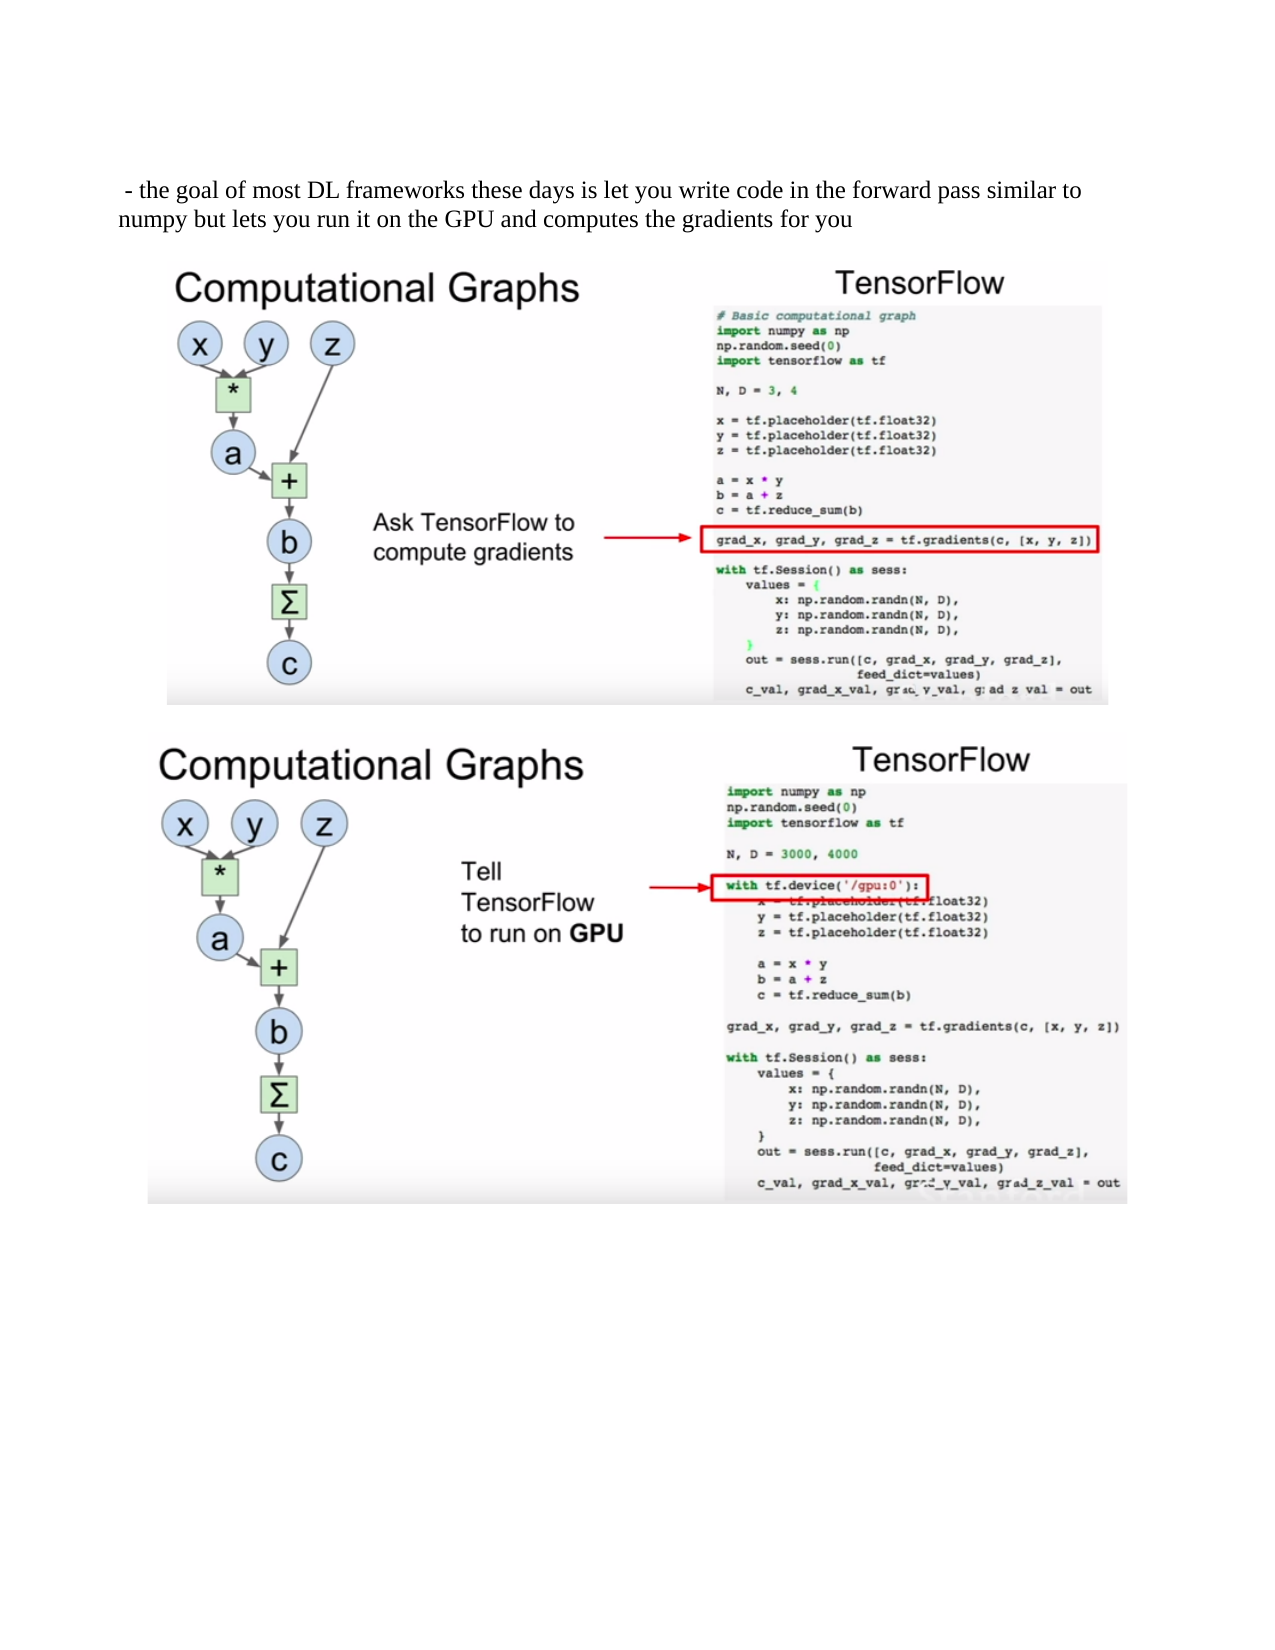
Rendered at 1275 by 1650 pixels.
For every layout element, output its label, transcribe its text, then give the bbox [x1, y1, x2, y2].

text - the goal of most DL frameworks these days is let you write code in the forward pass similar to numpy but lets you run it on the GPU and computes the gradients for you [118, 176, 1157, 233]
picture [147, 732, 1128, 1204]
picture [166, 261, 1109, 705]
